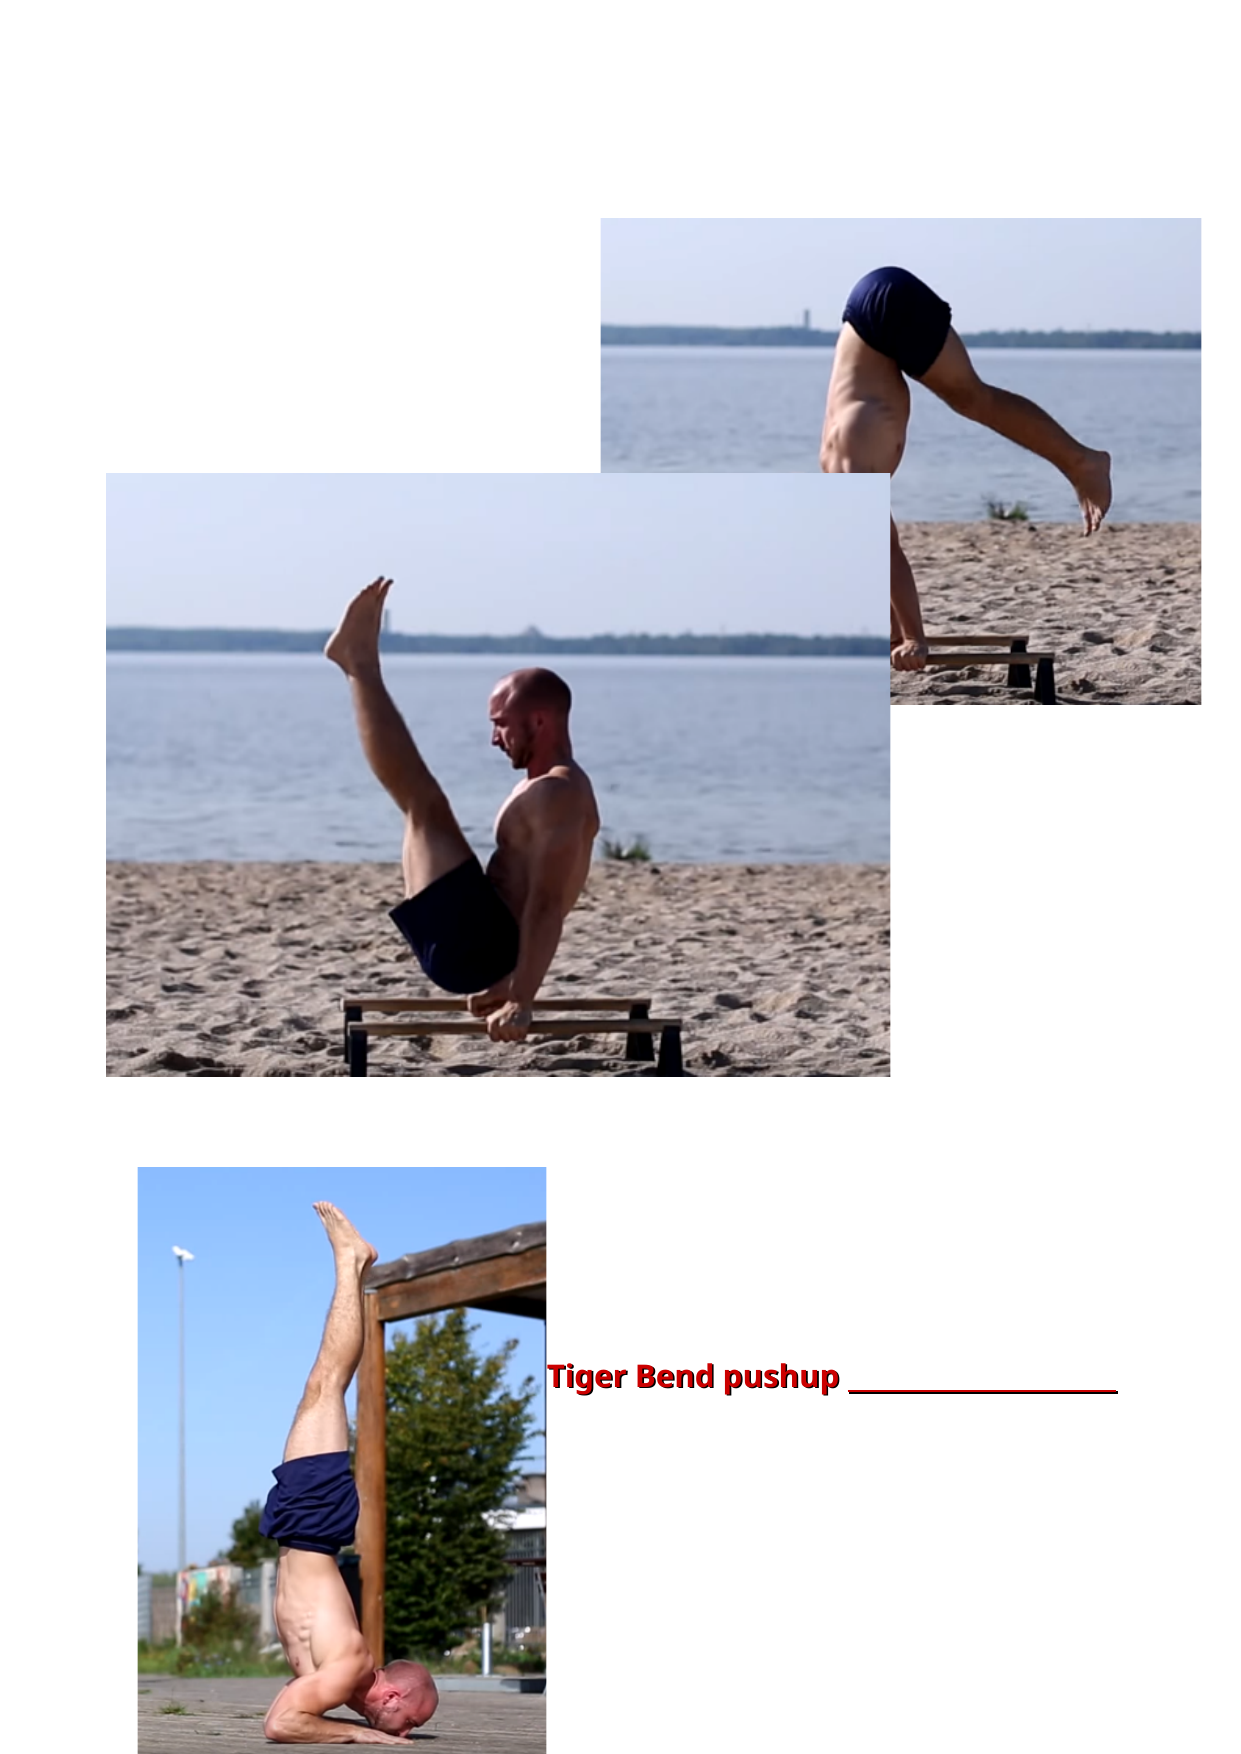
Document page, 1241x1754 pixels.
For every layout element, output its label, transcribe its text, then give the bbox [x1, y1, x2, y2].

text Tiger Bend pushup [547, 1354, 1122, 1396]
picture [137, 1167, 547, 1754]
text [118, 1354, 137, 1396]
picture [106, 218, 1202, 1077]
